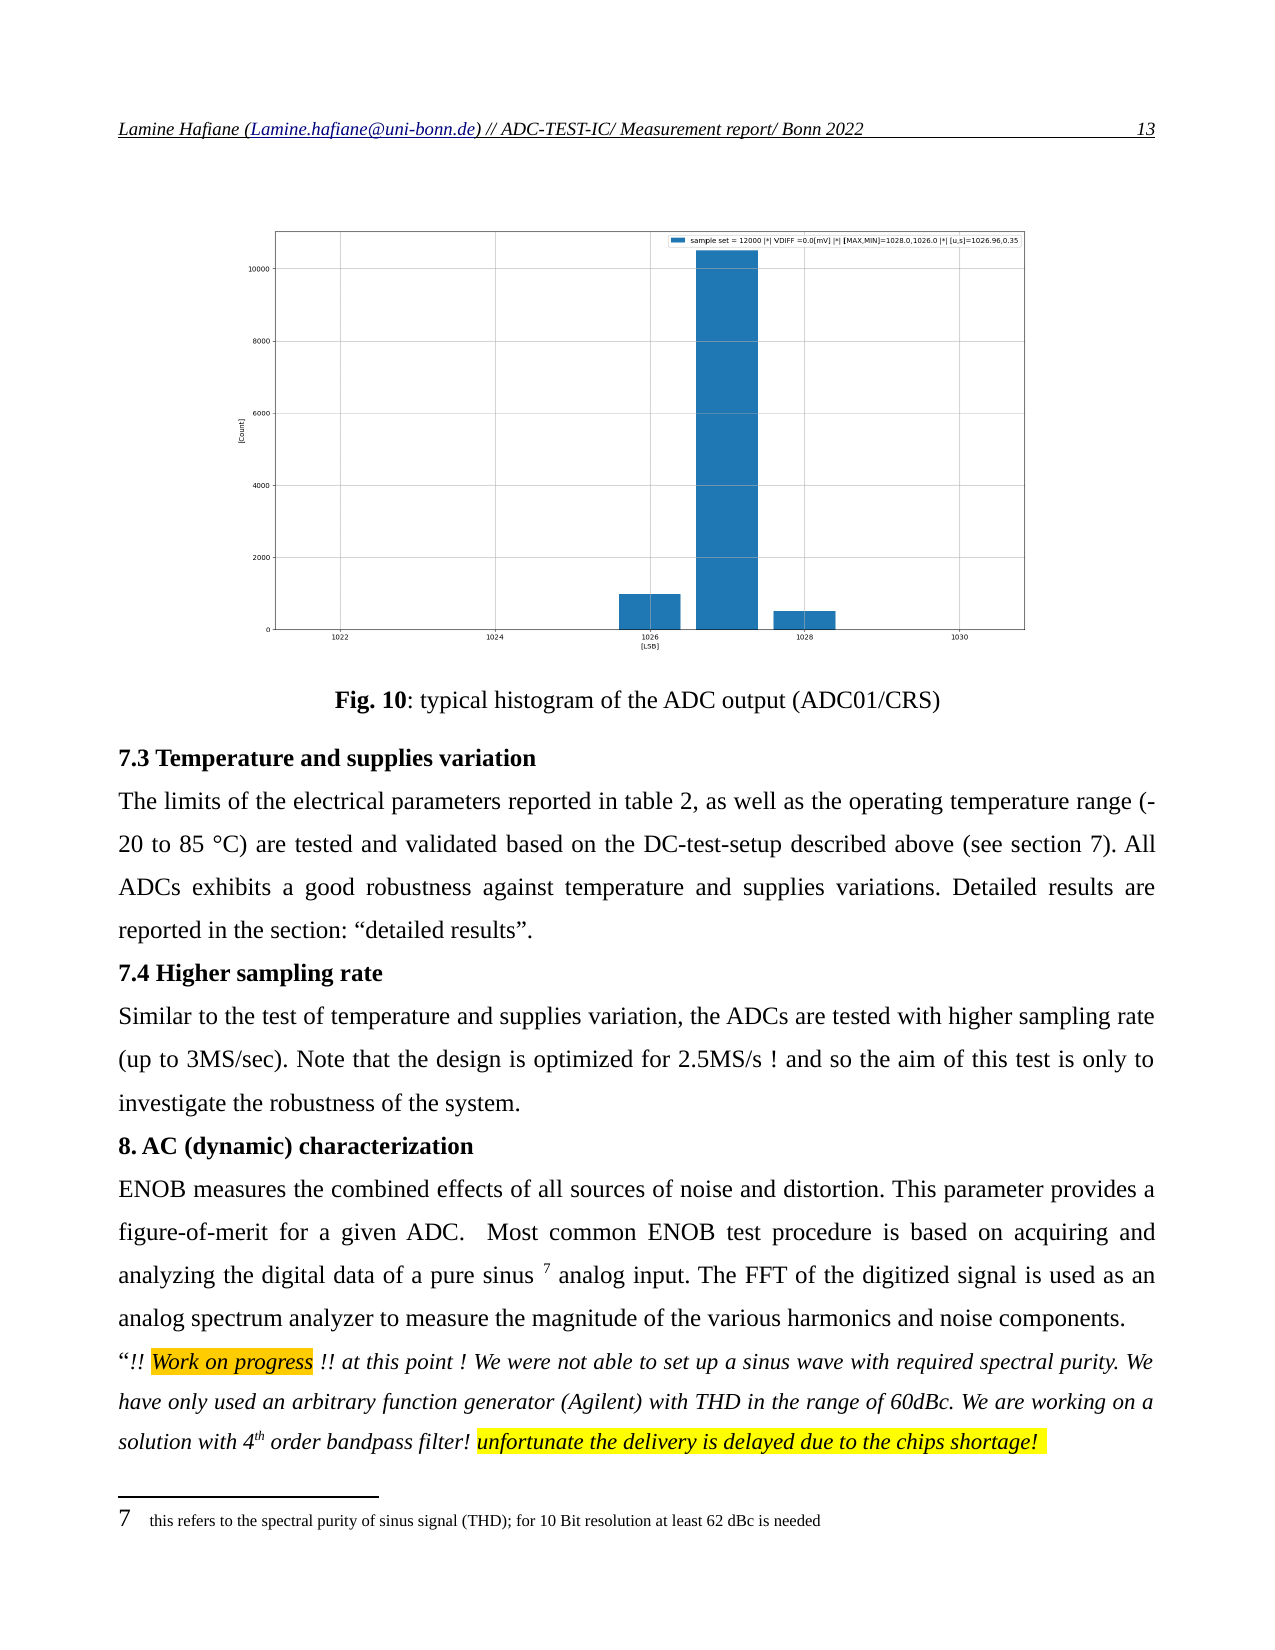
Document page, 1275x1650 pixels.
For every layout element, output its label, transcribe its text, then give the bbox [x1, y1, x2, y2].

text 7.3 Temperature and supplies variation [118, 743, 1157, 771]
text ENOB measures the combined effects of all sources of noise and distortion. This parameter provides a figure-of-merit for a given ADC. Most common ENOB test procedure is based on acquiring and analyzing the digital data of a pure sinus analog input. The FFT of the digitized signal is used as an analog spectrum analyzer to measure the magnitude of the various harmonics and noise components. [118, 1174, 1157, 1332]
text 8. AC (dynamic) characterization [118, 1131, 1157, 1159]
text Similar to the test of temperature and supplies variation, the ADCs are tested with higher sampling rate (up to 3MS/sec). Note that the design is optimized for 2.5MS/s ! and so the aim of this test is only to investigate the robustness of the system. [118, 1001, 1157, 1116]
text 7.4 Higher sampling rate [118, 958, 1157, 987]
text this refers to the spectral purity of sinus signal (THD); for 10 Bit resolution at least 62 dBc is needed [118, 1503, 1157, 1532]
text “!! Work on progress !! at this point ! We were not able to set up a sinus wave with required spectral purity. We have only used an arbitrary function generator (Agilent) with THD in the range of 60dBc. We are working on a solution with 4th order bandpass filter! unfortunate the delivery is delayed due to the chips shortage! [118, 1346, 1157, 1454]
text The limits of the electrical parameters reported in table 2, as well as the operating temperature range (-20 to 85 °C) are tested and validated based on the DC-test-setup described above (see section 7). All ADCs exhibits a good robustness against temperature and supplies variations. Detailed results are reported in the section: “detailed results”. [118, 786, 1157, 944]
picture [154, 169, 1121, 686]
text Fig. 10: typical histogram of the ADC output (ADC01/CRS) [118, 169, 1157, 714]
